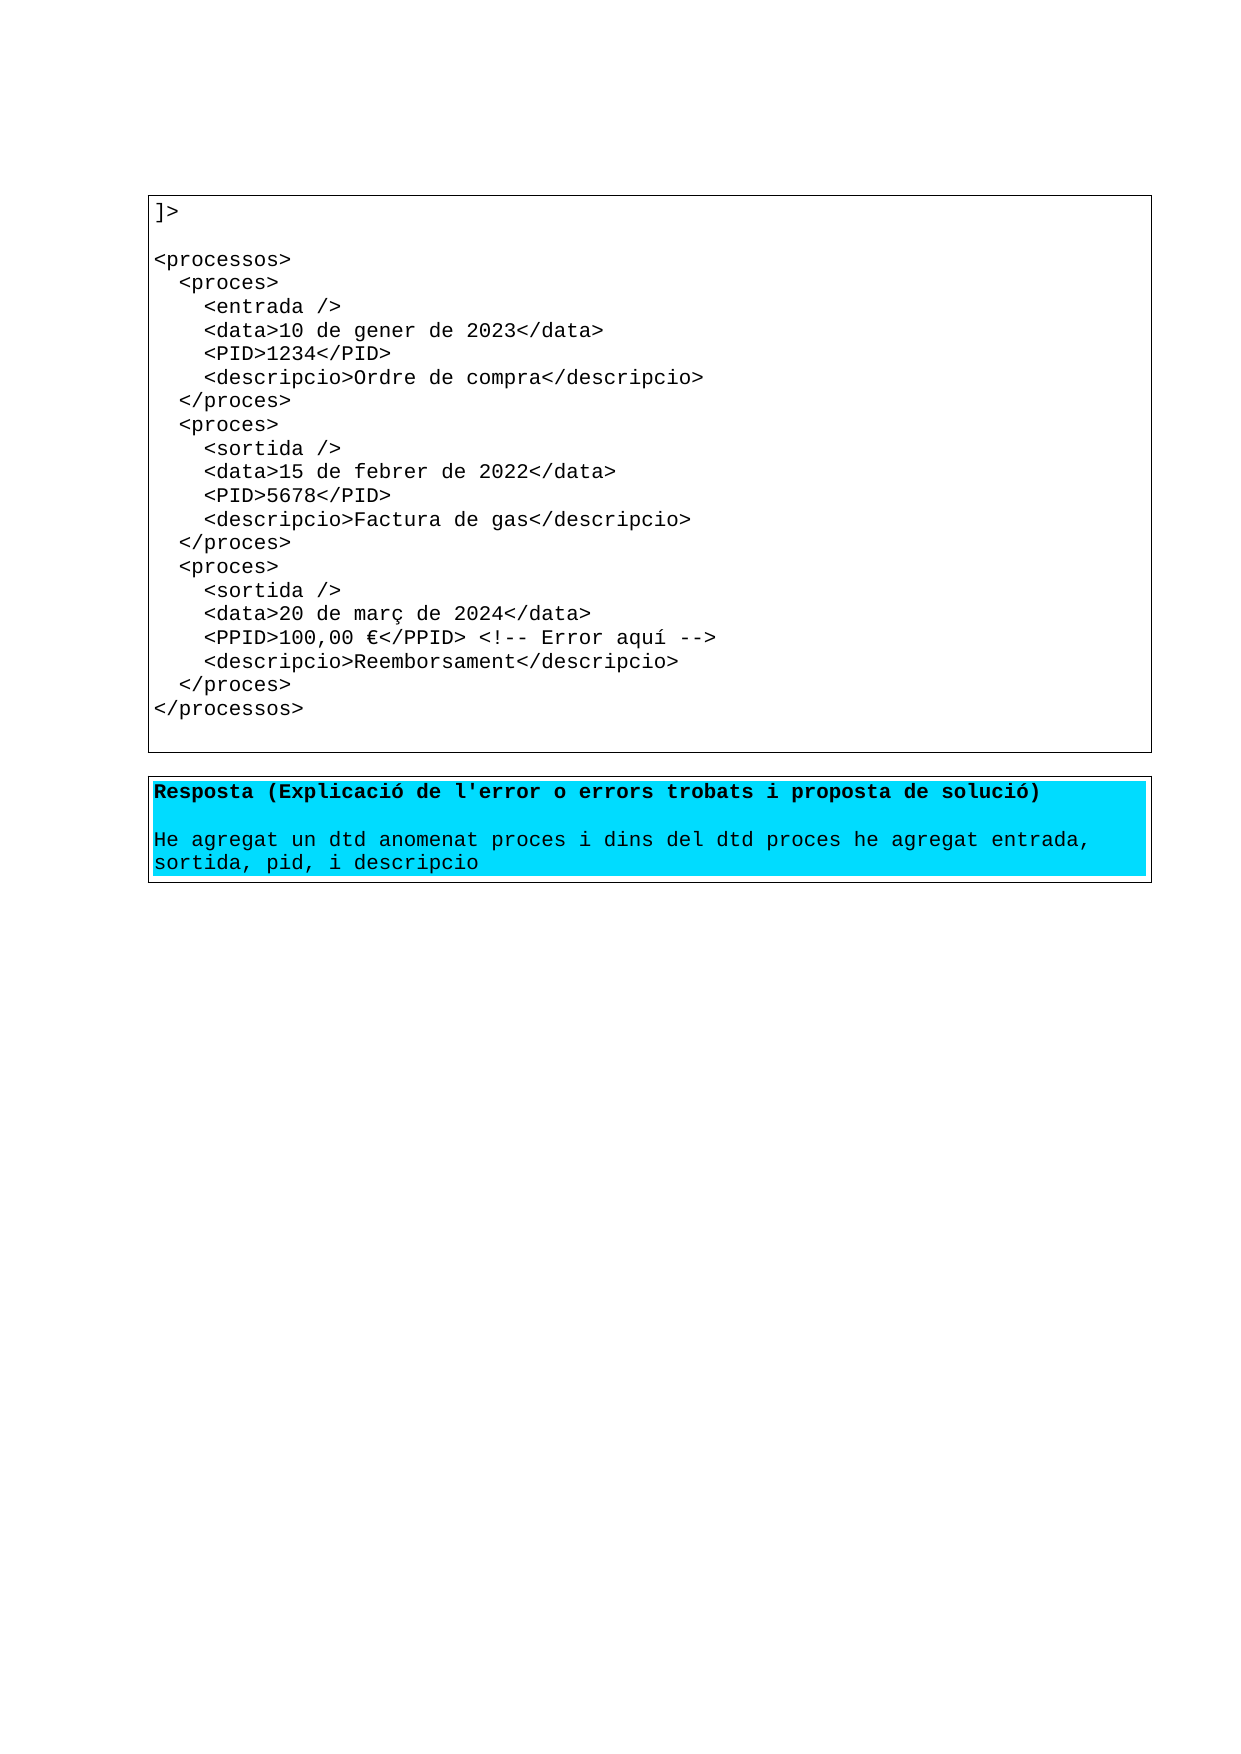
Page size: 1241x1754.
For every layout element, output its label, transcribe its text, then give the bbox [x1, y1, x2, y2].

table_header ]> <processos> <proces> <entrada /> <data>10 de gener de 2023</data> <PID>1234</PID> <descripcio>Ordre de compra</descripcio> </proces> <proces> <sortida /> <data>15 de febrer de 2022</data> <PID>5678</PID> <descripcio>Factura de gas</descripcio> </proces> <proces> <sortida /> <data>20 de març de 2024</data> <PPID>100,00 €</PPID> <!-- Error aquí --> <descripcio>Reemborsament</descripcio> </proces> </processos> [149, 196, 1151, 752]
table_header Resposta (Explicació de l'error o errors trobats i proposta de solució) He agregat un dtd anomenat proces i dins del dtd proces he agregat entrada, sortida, pid, i descripcio [149, 777, 1151, 882]
